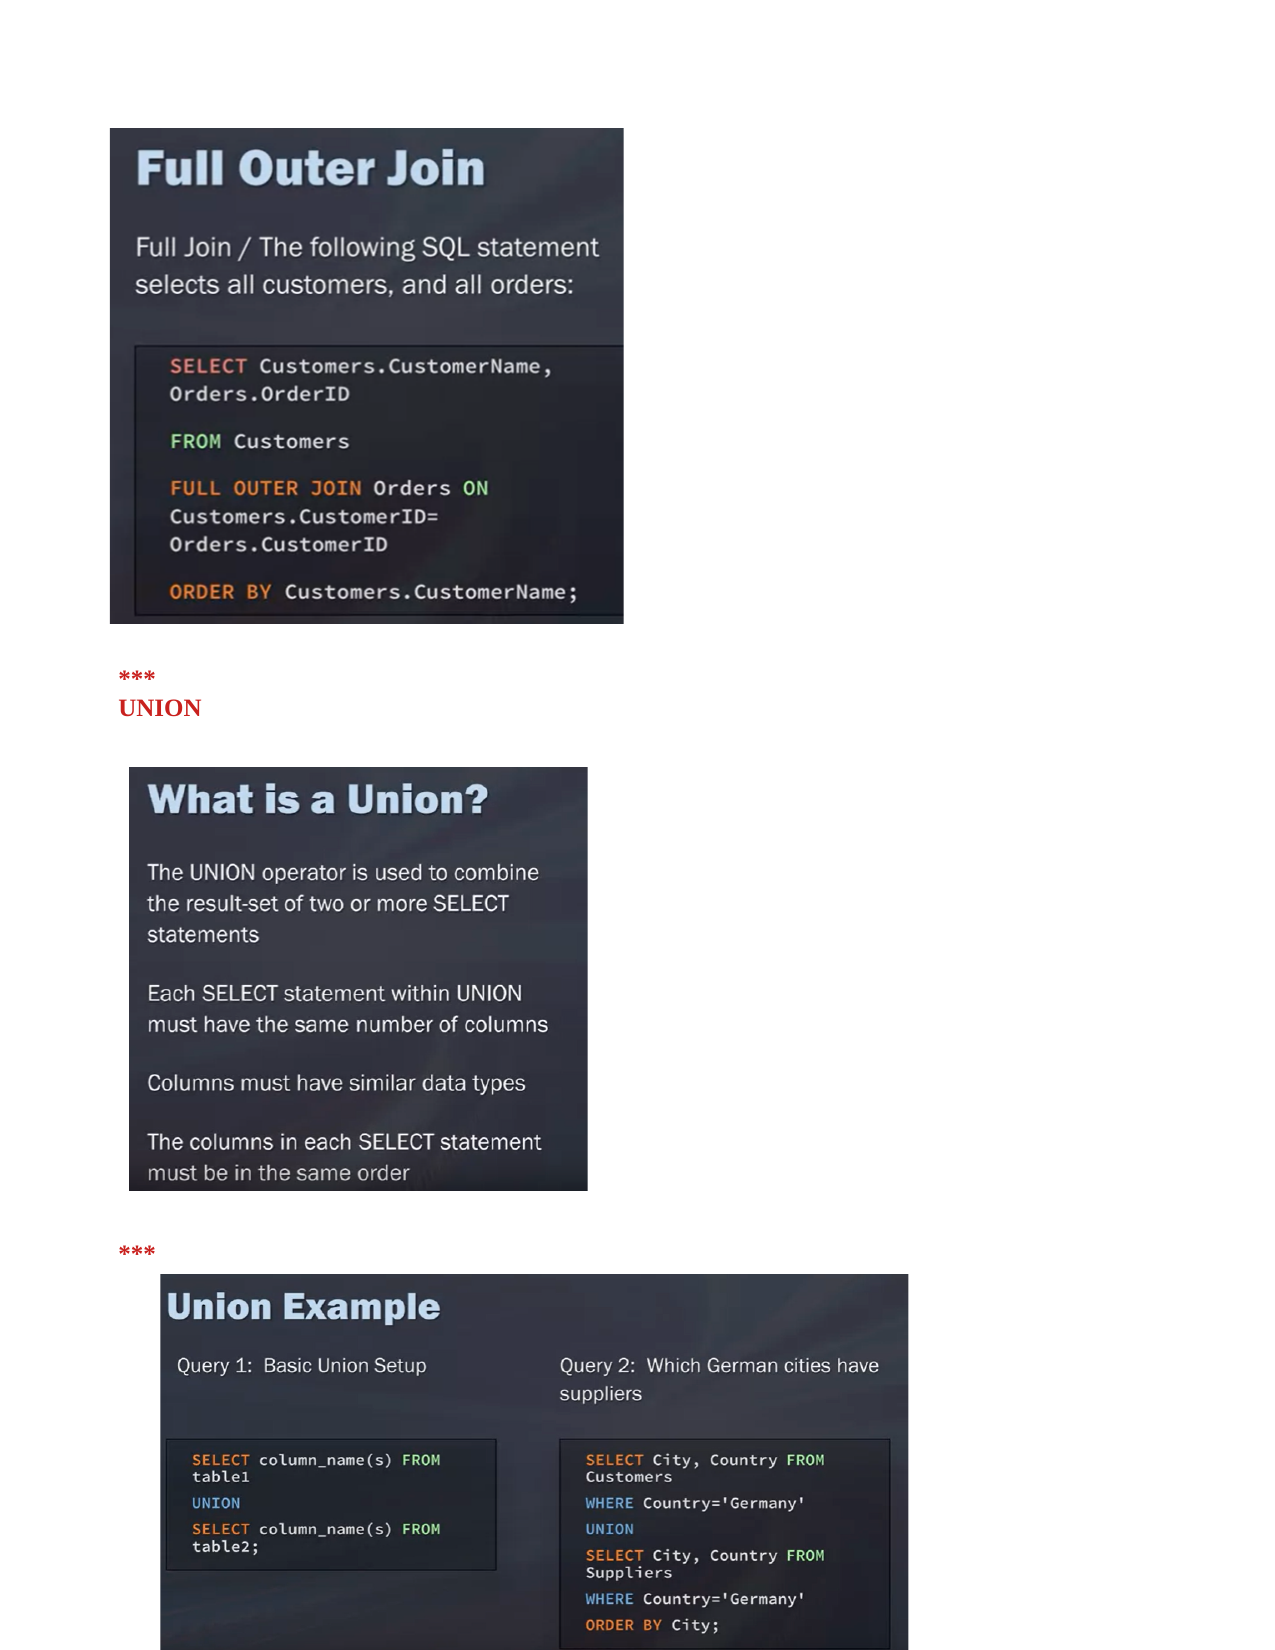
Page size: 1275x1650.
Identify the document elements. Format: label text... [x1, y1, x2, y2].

picture [109, 128, 624, 624]
picture [129, 767, 588, 1191]
text *** [118, 664, 1157, 693]
text UNION [118, 693, 1157, 722]
text *** [118, 1239, 1157, 1268]
picture [160, 1274, 909, 1650]
